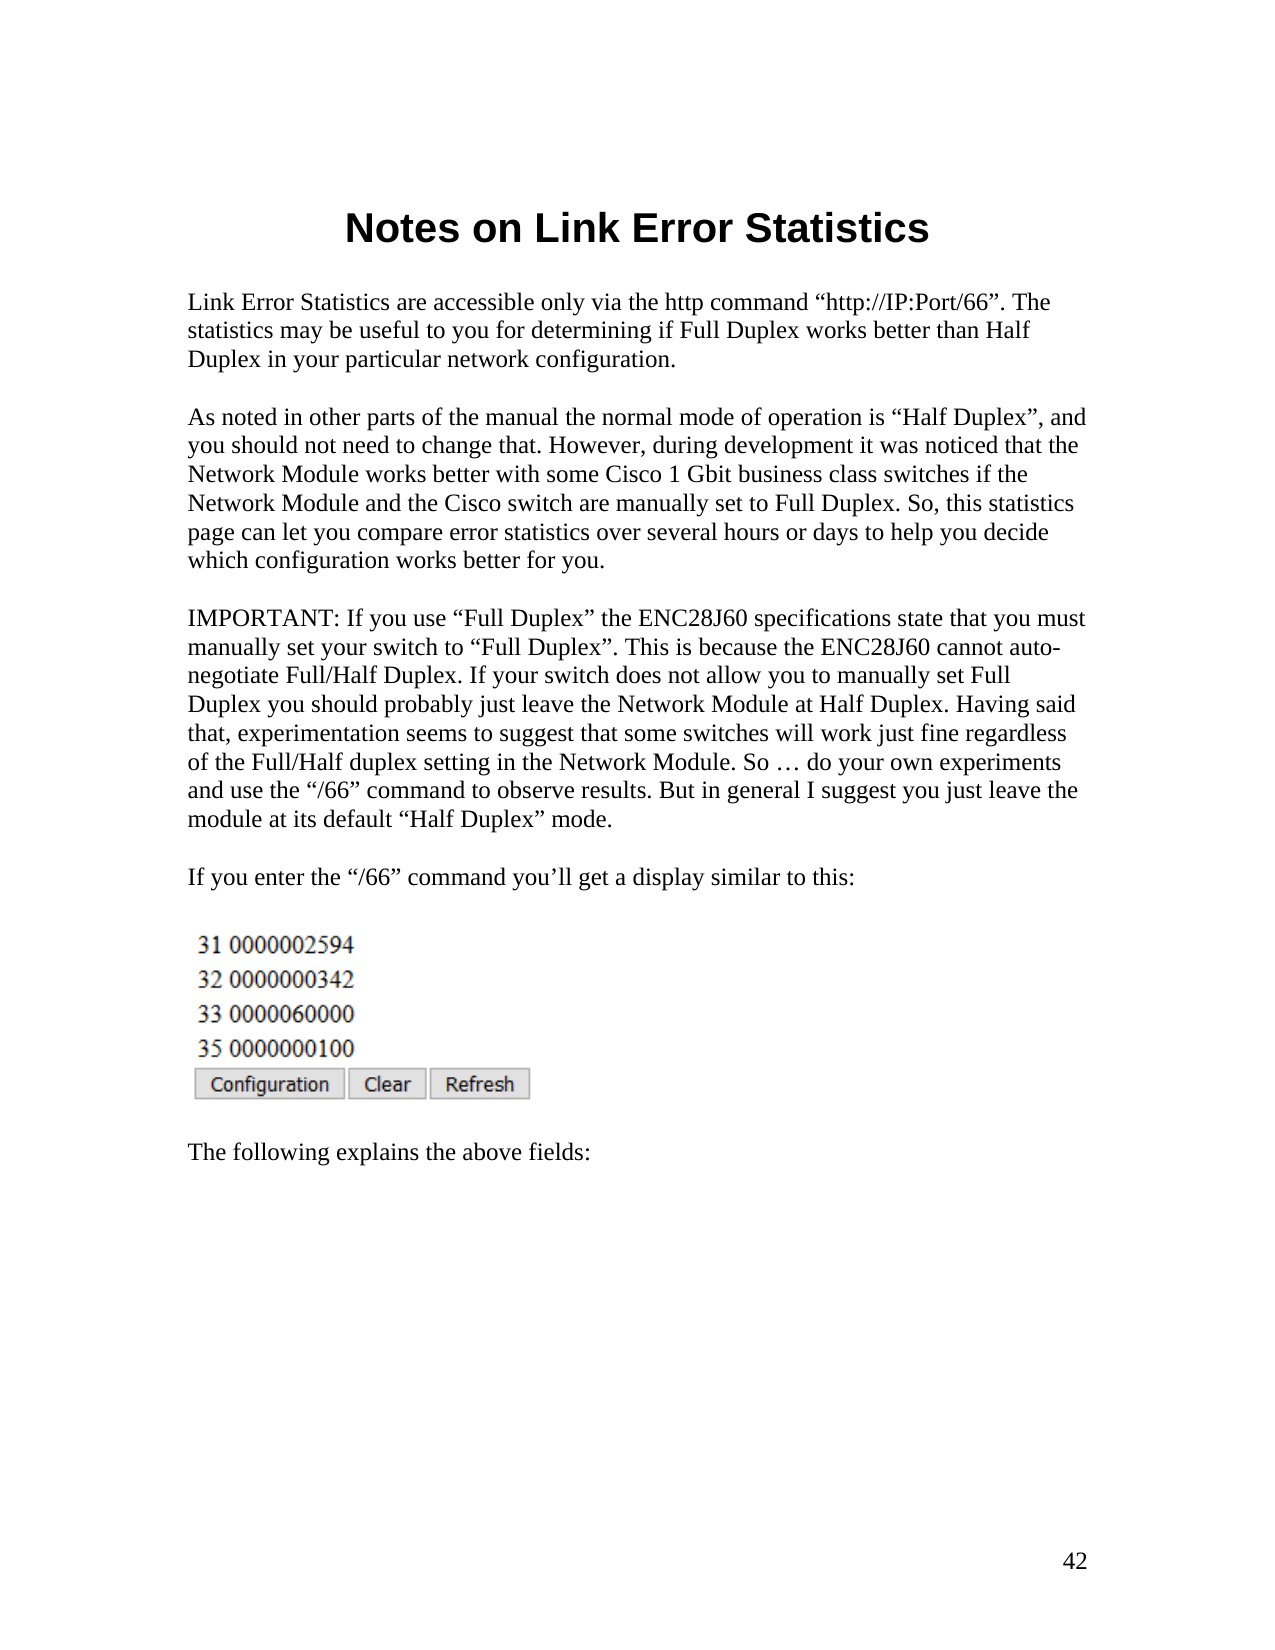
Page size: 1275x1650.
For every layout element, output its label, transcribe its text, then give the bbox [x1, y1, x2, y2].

text The following explains the above fields: [187, 1137, 1087, 1166]
text As noted in other parts of the manual the normal mode of operation is “Half Duplex”, and you should not need to change that. However, during development it was noticed that the Network Module works better with some Cisco 1 Gbit business class switches if the Network Module and the Cisco switch are manually set to Full Duplex. So, this statistics page can let you compare error statistics over several hours or days to help you decide which configuration works better for you. [187, 402, 1087, 574]
subtitle Notes on Link Error Statistics [187, 204, 1087, 252]
text IMPORTANT: If you use “Full Duplex” the ENC28J60 specifications state that you must manually set your switch to “Full Duplex”. This is because the ENC28J60 cannot auto-negotiate Full/Half Duplex. If your switch does not allow you to manually set Full Duplex you should probably just leave the Network Module at Half Duplex. Having said that, experimentation seems to suggest that some switches will work just fine regardless of the Full/Half duplex setting in the Network Module. So … do your own experiments and use the “/66” command to observe results. But in general I suggest you just leave the module at its default “Half Duplex” mode. [187, 603, 1087, 833]
text If you enter the “/66” command you’ll get a display similar to this: [187, 862, 1087, 890]
text Link Error Statistics are accessible only via the http command “http://IP:Port/66”. The statistics may be useful to you for determining if Full Duplex works better than Half Duplex in your particular network configuration. [187, 287, 1087, 373]
picture [187, 919, 543, 1109]
